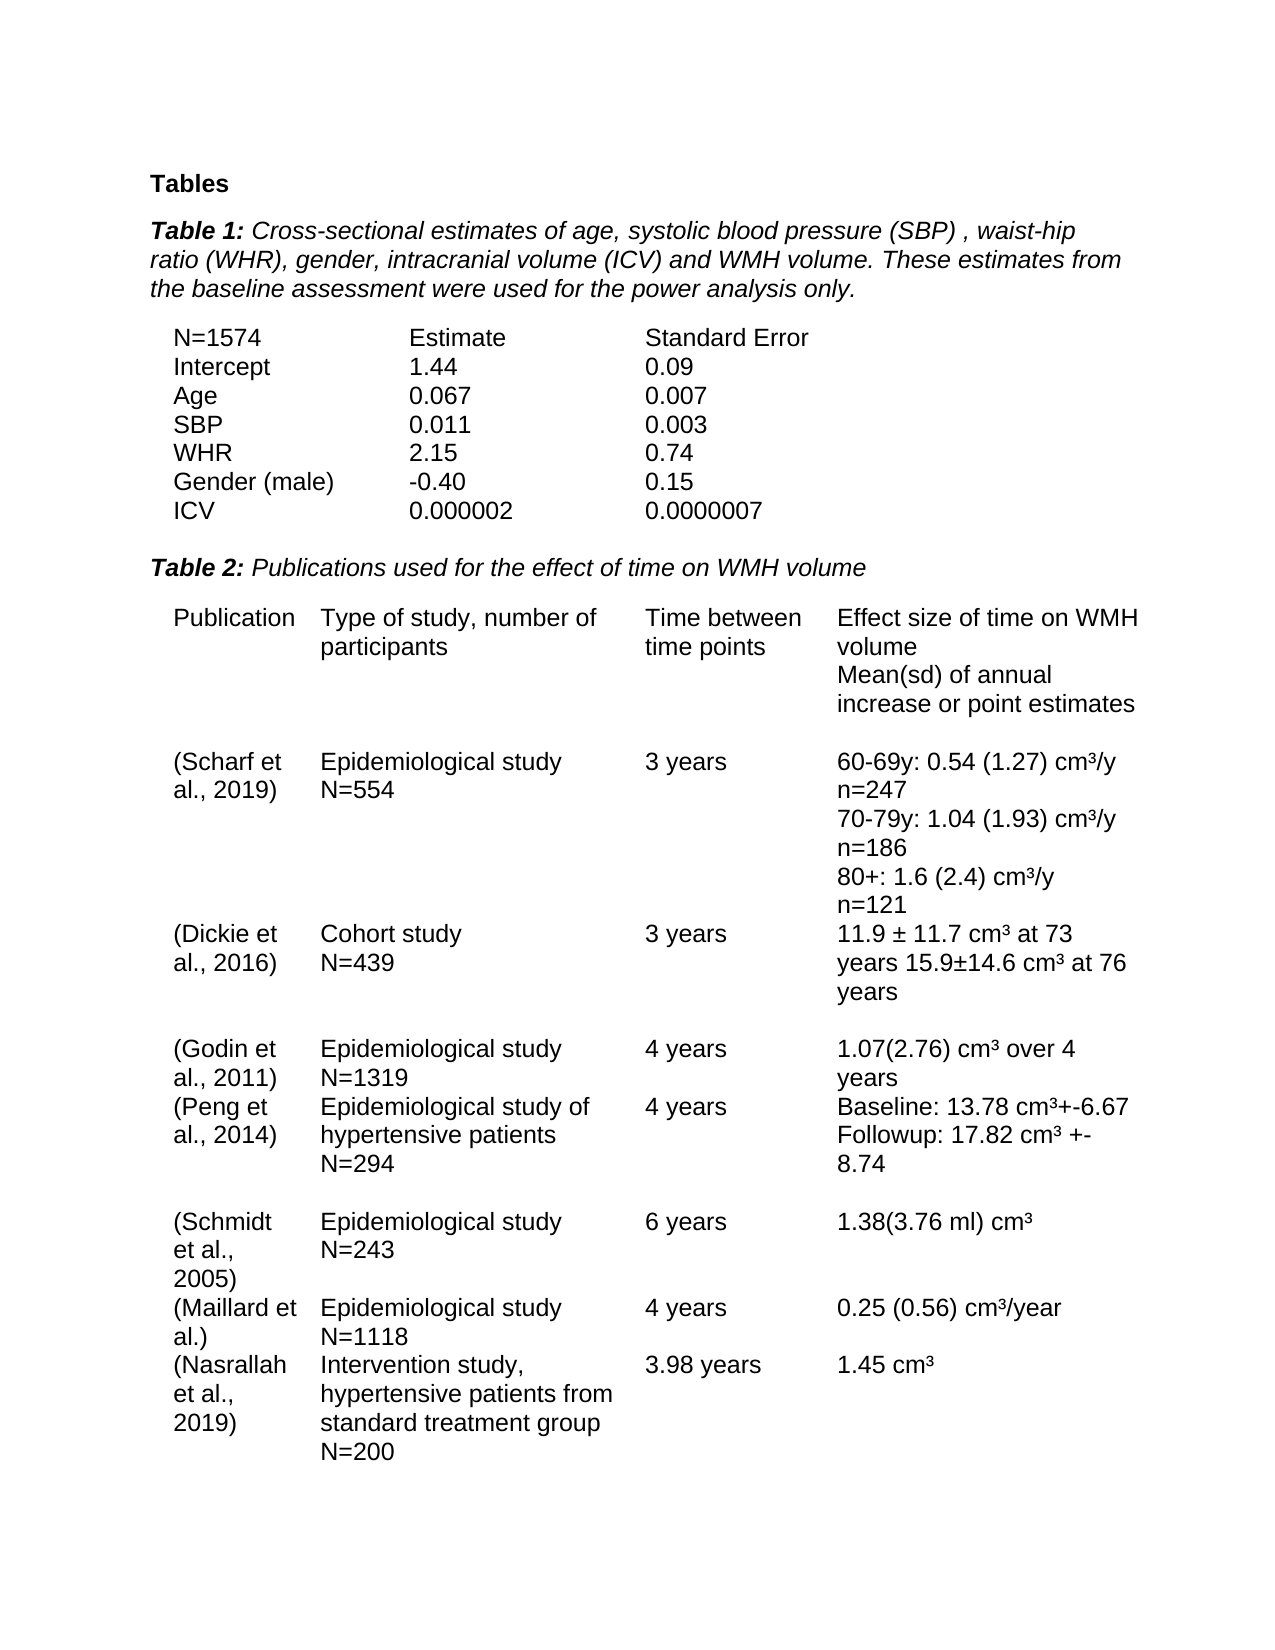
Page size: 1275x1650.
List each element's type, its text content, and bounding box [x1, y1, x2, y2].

table_header Type of study, number of participants [309, 603, 634, 747]
table_cell 3 years [634, 919, 826, 1034]
table_header Publication [162, 603, 309, 747]
table_cell 0.15 [634, 467, 870, 496]
table_cell 0.011 [398, 410, 634, 438]
table_cell (Scharf et al., 2019) [162, 747, 309, 919]
table_cell 0.09 [634, 352, 870, 381]
table_cell 1.45 cm³ [826, 1350, 1151, 1494]
table_header Estimate [398, 323, 634, 352]
table_cell 0.74 [634, 438, 870, 467]
table_cell 2.15 [398, 438, 634, 467]
table_cell 4 years [634, 1293, 826, 1350]
table_cell Epidemiological study N=243 [309, 1207, 634, 1293]
table_cell 3 years [634, 747, 826, 919]
table_cell Baseline: 13.78 cm³+-6.67 Followup: 17.82 cm³ +-8.74 [826, 1092, 1151, 1207]
table_cell 1.07(2.76) cm³ over 4 years [826, 1034, 1151, 1092]
table_cell Epidemiological study N=554 [309, 747, 634, 919]
table_cell 0.067 [398, 381, 634, 409]
table_cell Intervention study, hypertensive patients from standard treatment group N=200 [309, 1350, 634, 1494]
table_cell 0.003 [634, 410, 870, 438]
table_cell (Dickie et al., 2016) [162, 919, 309, 1034]
table_header Time between time points [634, 603, 826, 747]
table_header Effect size of time on WMH volume Mean(sd) of annual increase or point estimates [826, 603, 1151, 747]
table_cell 3.98 years [634, 1350, 826, 1494]
table_cell 4 years [634, 1034, 826, 1092]
table_cell 0.0000007 [634, 496, 870, 524]
text Table 1: Cross-sectional estimates of age, systolic blood pressure (SBP) , waist-hip ratio (WHR), gender, intracranial volume (ICV) and WMH volume. These estimates from the baseline assessment were used for the power analysis only. [150, 216, 1125, 302]
table_cell 1.44 [398, 352, 634, 381]
table_header N=1574 [162, 323, 398, 352]
table_cell ICV [162, 496, 398, 524]
table_cell 1.38(3.76 ml) cm³ [826, 1207, 1151, 1293]
table_cell (Godin et al., 2011) [162, 1034, 309, 1092]
table_cell Age [162, 381, 398, 409]
table_cell Epidemiological study of hypertensive patients N=294 [309, 1092, 634, 1207]
text Table 2: Publications used for the effect of time on WMH volume [150, 524, 1125, 582]
table_cell 6 years [634, 1207, 826, 1293]
table_cell WHR [162, 438, 398, 467]
table_header Standard Error [634, 323, 870, 352]
table_cell 4 years [634, 1092, 826, 1207]
table_cell Epidemiological study N=1118 [309, 1293, 634, 1350]
table_cell Cohort study N=439 [309, 919, 634, 1034]
table_cell (Schmidt et al., 2005) [162, 1207, 309, 1293]
table_cell Gender (male) [162, 467, 398, 496]
table_cell 11.9 ± 11.7 cm³ at 73 years 15.9±14.6 cm³ at 76 years [826, 919, 1151, 1034]
table_cell (Nasrallah et al., 2019) [162, 1350, 309, 1494]
table_cell 0.007 [634, 381, 870, 409]
table_cell Epidemiological study N=1319 [309, 1034, 634, 1092]
table_cell Intercept [162, 352, 398, 381]
table_cell 0.25 (0.56) cm³/year [826, 1293, 1151, 1350]
table_cell (Maillard et al.) [162, 1293, 309, 1350]
table_cell 0.000002 [398, 496, 634, 524]
table_cell -0.40 [398, 467, 634, 496]
table_cell (Peng et al., 2014) [162, 1092, 309, 1207]
table_cell SBP [162, 410, 398, 438]
table_cell 60-69y: 0.54 (1.27) cm³/y n=247 70-79y: 1.04 (1.93) cm³/y n=186 80+: 1.6 (2.4) cm³/y n=121 [826, 747, 1151, 919]
text Tables [150, 169, 1125, 197]
